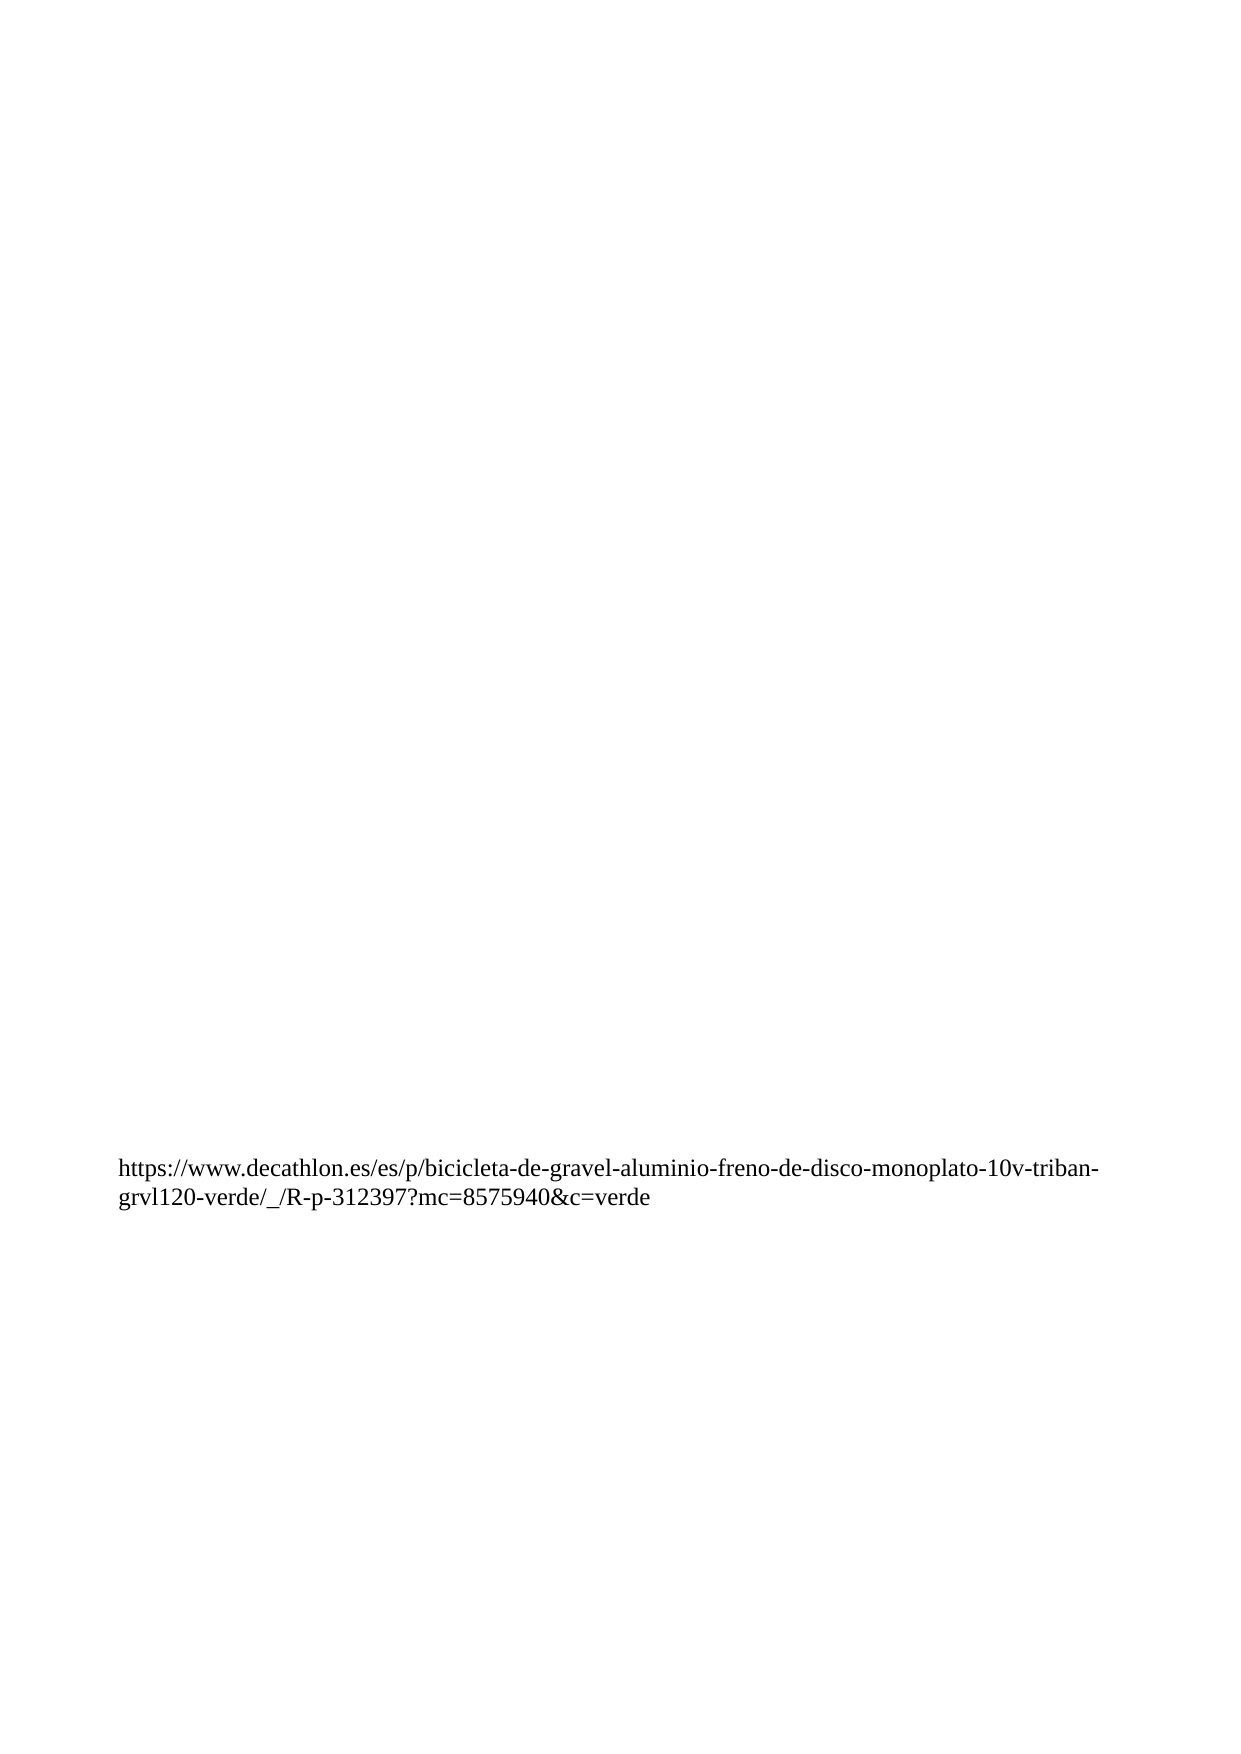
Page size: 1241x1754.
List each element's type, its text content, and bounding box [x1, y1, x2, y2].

text https://www.decathlon.es/es/p/bicicleta-de-gravel-aluminio-freno-de-disco-monoplato-10v-triban-grvl120-verde/_/R-p-312397?mc=8575940&c=verde [118, 1153, 1122, 1211]
